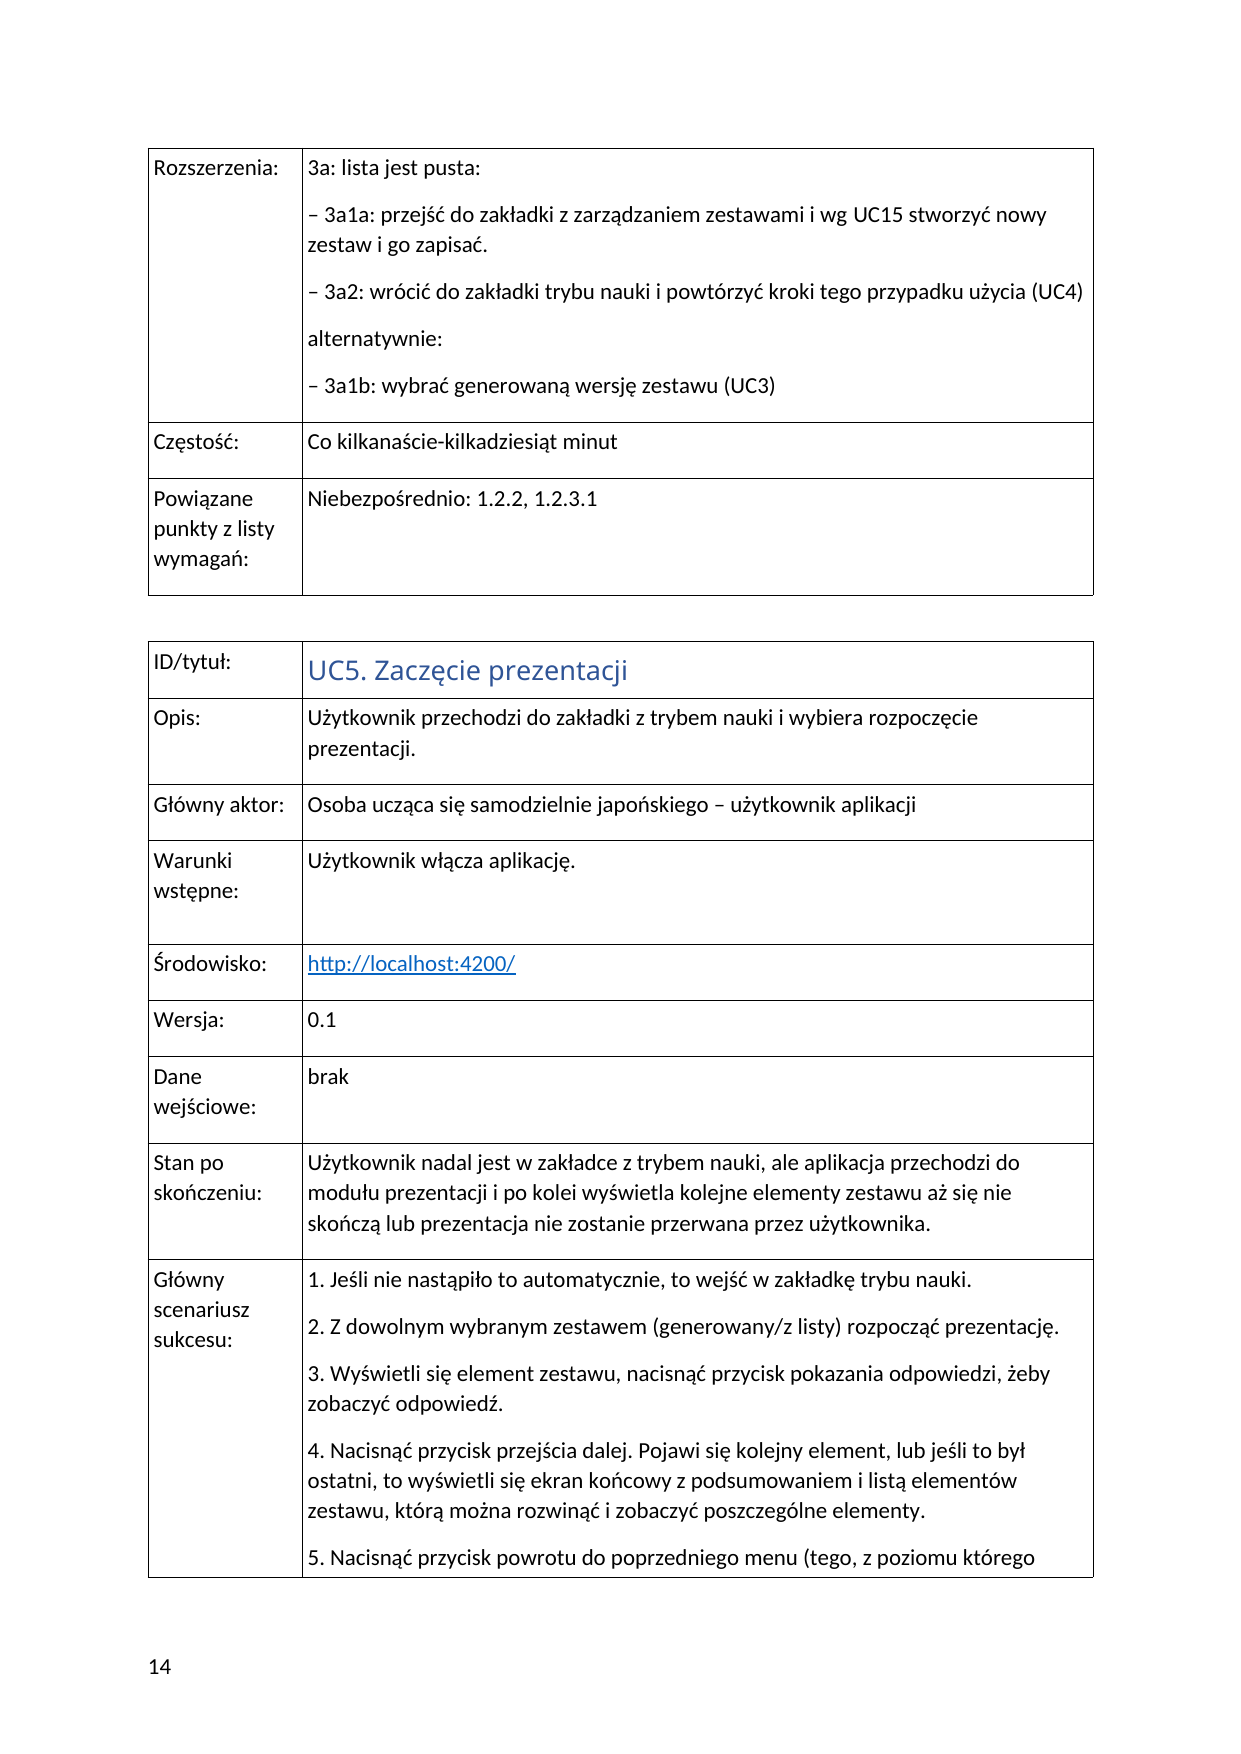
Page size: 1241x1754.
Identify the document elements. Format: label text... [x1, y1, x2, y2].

table_cell http://localhost:4200/ [303, 945, 1093, 1000]
table_cell Użytkownik przechodzi do zakładki z trybem nauki i wybiera rozpoczęcie prezentacji. [303, 699, 1093, 784]
table_cell Wersja: [149, 1001, 302, 1056]
table_header ID/tytuł: [149, 642, 302, 698]
table_cell Częstość: [149, 423, 302, 478]
table_cell Powiązane punkty z listy wymagań: [149, 479, 302, 594]
table_cell Główny scenariusz sukcesu: [149, 1260, 302, 1577]
table_cell Rozszerzenia: [149, 149, 302, 422]
table_cell Środowisko: [149, 945, 302, 1000]
table_cell Użytkownik nadal jest w zakładce z trybem nauki, ale aplikacja przechodzi do modułu prezentacji i po kolei wyświetla kolejne elementy zestawu aż się nie skończą lub prezentacja nie zostanie przerwana przez użytkownika. [303, 1144, 1093, 1259]
table_cell Opis: [149, 699, 302, 784]
table_cell Dane wejściowe: [149, 1057, 302, 1142]
table_cell Niebezpośrednio: 1.2.2, 1.2.3.1 [303, 479, 1093, 594]
table_cell Co kilkanaście-kilkadziesiąt minut [303, 423, 1093, 478]
table_cell Osoba ucząca się samodzielnie japońskiego – użytkownik aplikacji [303, 785, 1093, 840]
table_cell 3a: lista jest pusta: – 3a1a: przejść do zakładki z zarządzaniem zestawami i wg UC15 stworzyć nowy zestaw i go zapisać. – 3a2: wrócić do zakładki trybu nauki i powtórzyć kroki tego przypadku użycia (UC4) alternatywnie: – 3a1b: wybrać generowaną wersję zestawu (UC3) [303, 149, 1093, 422]
table_cell Użytkownik włącza aplikację. [303, 841, 1093, 943]
table_cell 1. Jeśli nie nastąpiło to automatycznie, to wejść w zakładkę trybu nauki. 2. Z dowolnym wybranym zestawem (generowany/z listy) rozpocząć prezentację. 3. Wyświetli się element zestawu, nacisnąć przycisk pokazania odpowiedzi, żeby zobaczyć odpowiedź. 4. Nacisnąć przycisk przejścia dalej. Pojawi się kolejny element, lub jeśli to był ostatni, to wyświetli się ekran końcowy z podsumowaniem i listą elementów zestawu, którą można rozwinąć i zobaczyć poszczególne elementy. 5. Nacisnąć przycisk powrotu do poprzedniego menu (tego, z poziomu którego [303, 1260, 1093, 1577]
table_cell Główny aktor: [149, 785, 302, 840]
table_cell Stan po skończeniu: [149, 1144, 302, 1259]
table_cell 0.1 [303, 1001, 1093, 1056]
table_header UC5. Zaczęcie prezentacji [303, 642, 1093, 698]
table_cell brak [303, 1057, 1093, 1142]
table_cell Warunki wstępne: [149, 841, 302, 943]
